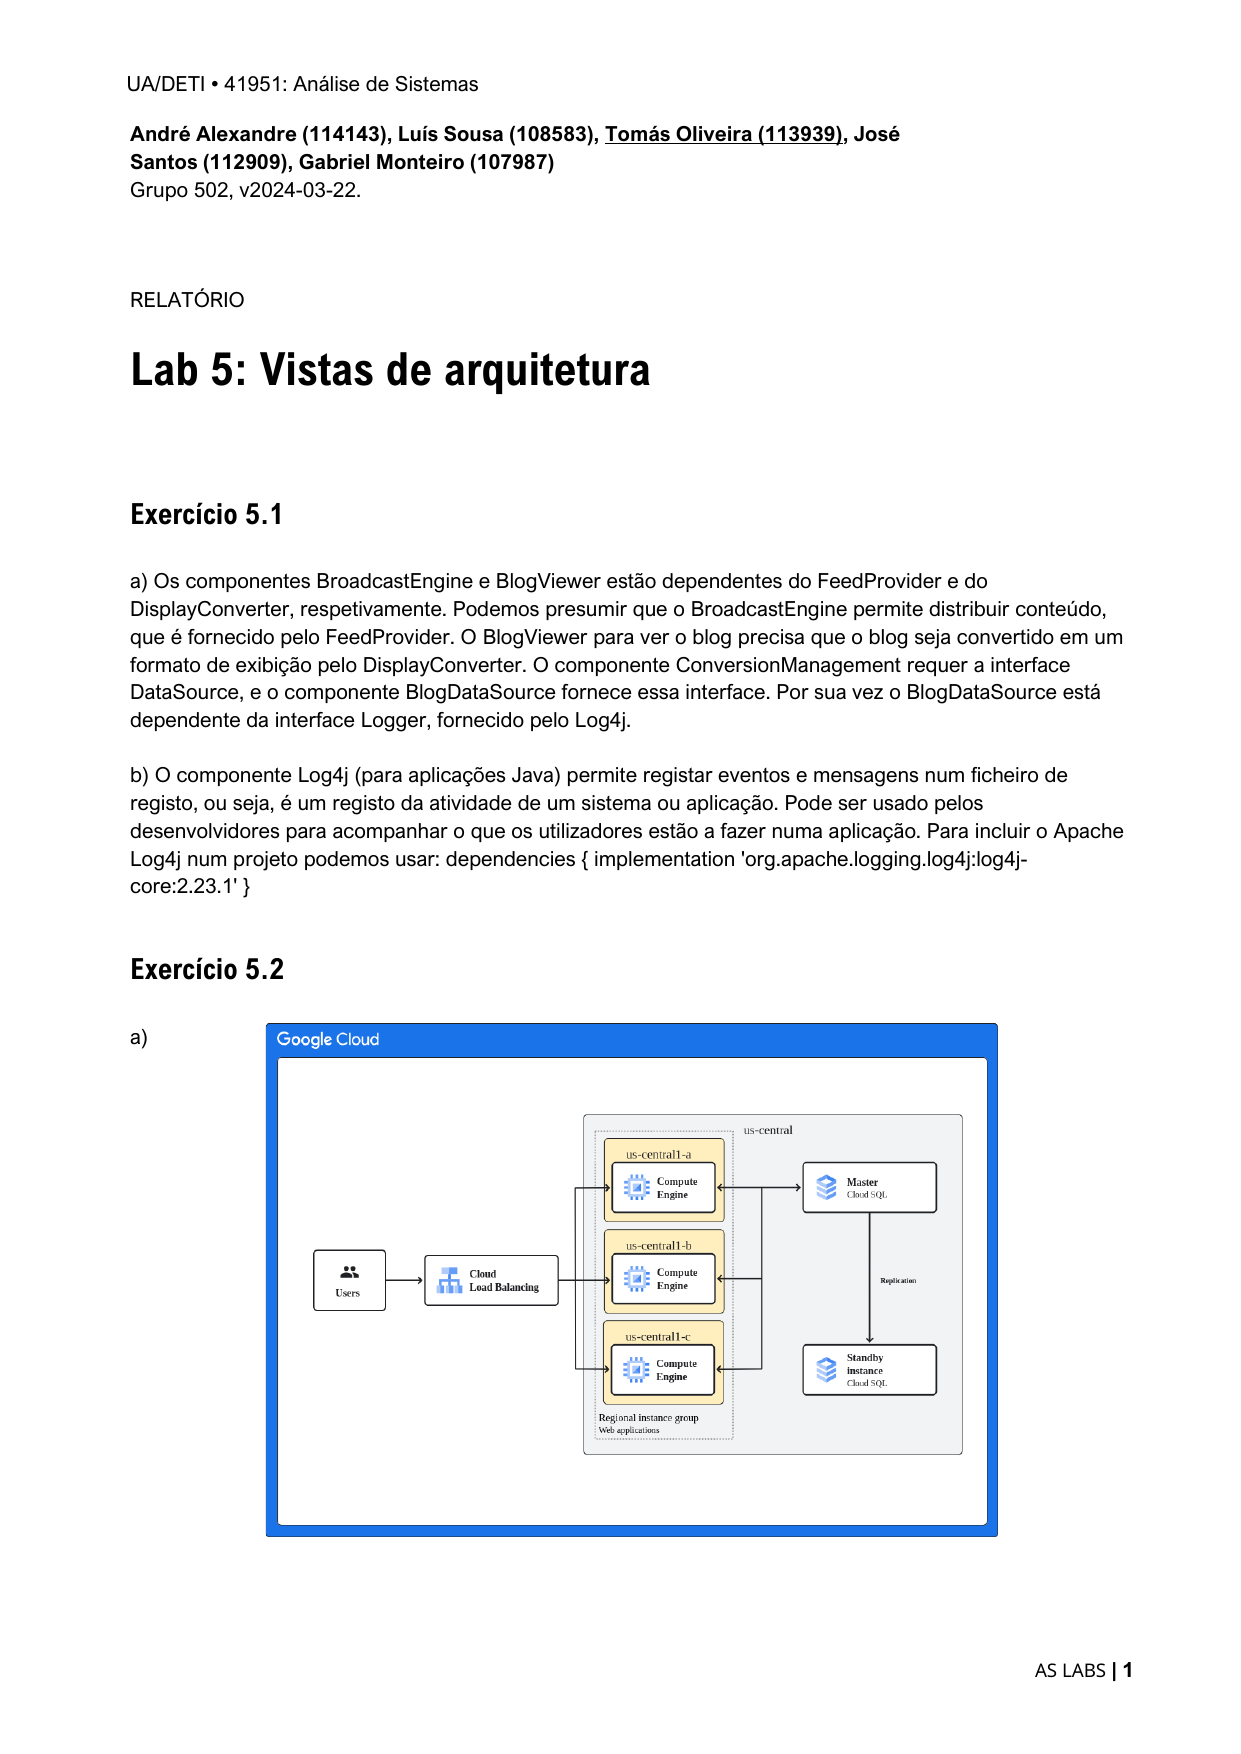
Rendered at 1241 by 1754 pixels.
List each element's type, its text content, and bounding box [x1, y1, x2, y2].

text [998, 1024, 1134, 1049]
text a) [130, 1024, 265, 1049]
text b) O componente Log4j (para aplicações Java) permite registar eventos e mensagens num ficheiro de registo, ou seja, é um registo da atividade de um sistema ou aplicação. Pode ser usado pelos desenvolvidores para acompanhar o que os utilizadores estão a fazer numa aplicação. Para incluir o Apache Log4j num projeto podemos usar: dependencies { implementation 'org.apache.logging.log4j:log4j-core:2.23.1' } [130, 762, 1134, 898]
title Lab 5: Vistas de arquitetura [130, 340, 1075, 396]
subtitle Exercício 5.2 [130, 951, 1134, 986]
text Santos (112909), Gabriel Monteiro (107987) [130, 149, 1134, 174]
text Grupo 502, v2024-03-22. [130, 177, 1134, 202]
subtitle Exercício 5.1 [130, 496, 1134, 531]
picture [265, 1023, 998, 1537]
text André Alexandre (114143), Luís Sousa (108583), Tomás Oliveira (113939), José [130, 121, 1134, 146]
text a) Os componentes BroadcastEngine e BlogViewer estão dependentes do FeedProvider e do DisplayConverter, respetivamente. Podemos presumir que o BroadcastEngine permite distribuir conteúdo, que é fornecido pelo FeedProvider. O BlogViewer para ver o blog precisa que o blog seja convertido em um formato de exibição pelo DisplayConverter. O componente ConversionManagement requer a interface DataSource, e o componente BlogDataSource fornece essa interface. Por sua vez o BlogDataSource está dependente da interface Logger, fornecido pelo Log4j. [130, 568, 1134, 732]
text RELATÓRIO [130, 287, 1134, 313]
